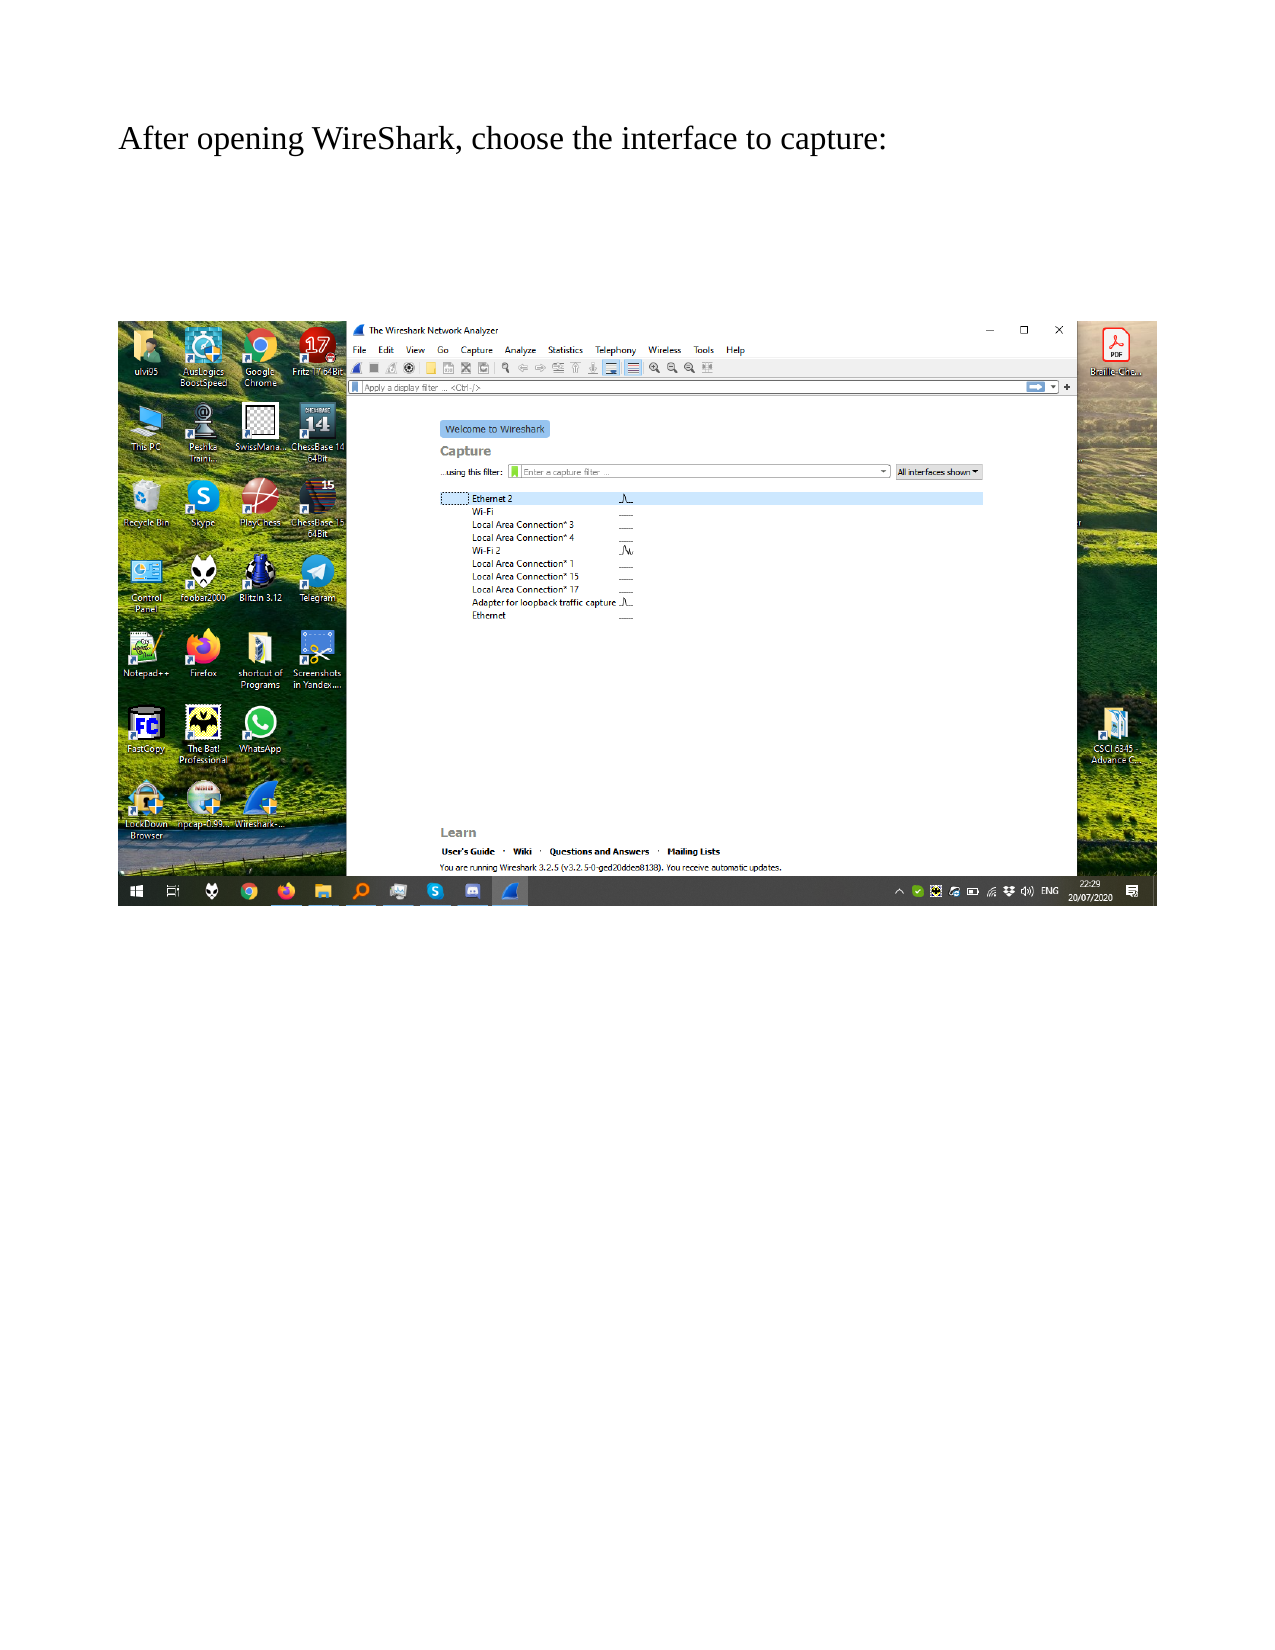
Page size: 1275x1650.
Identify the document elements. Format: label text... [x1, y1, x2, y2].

picture [118, 321, 1157, 906]
text After opening WireShark, choose the interface to capture: [118, 118, 1157, 156]
